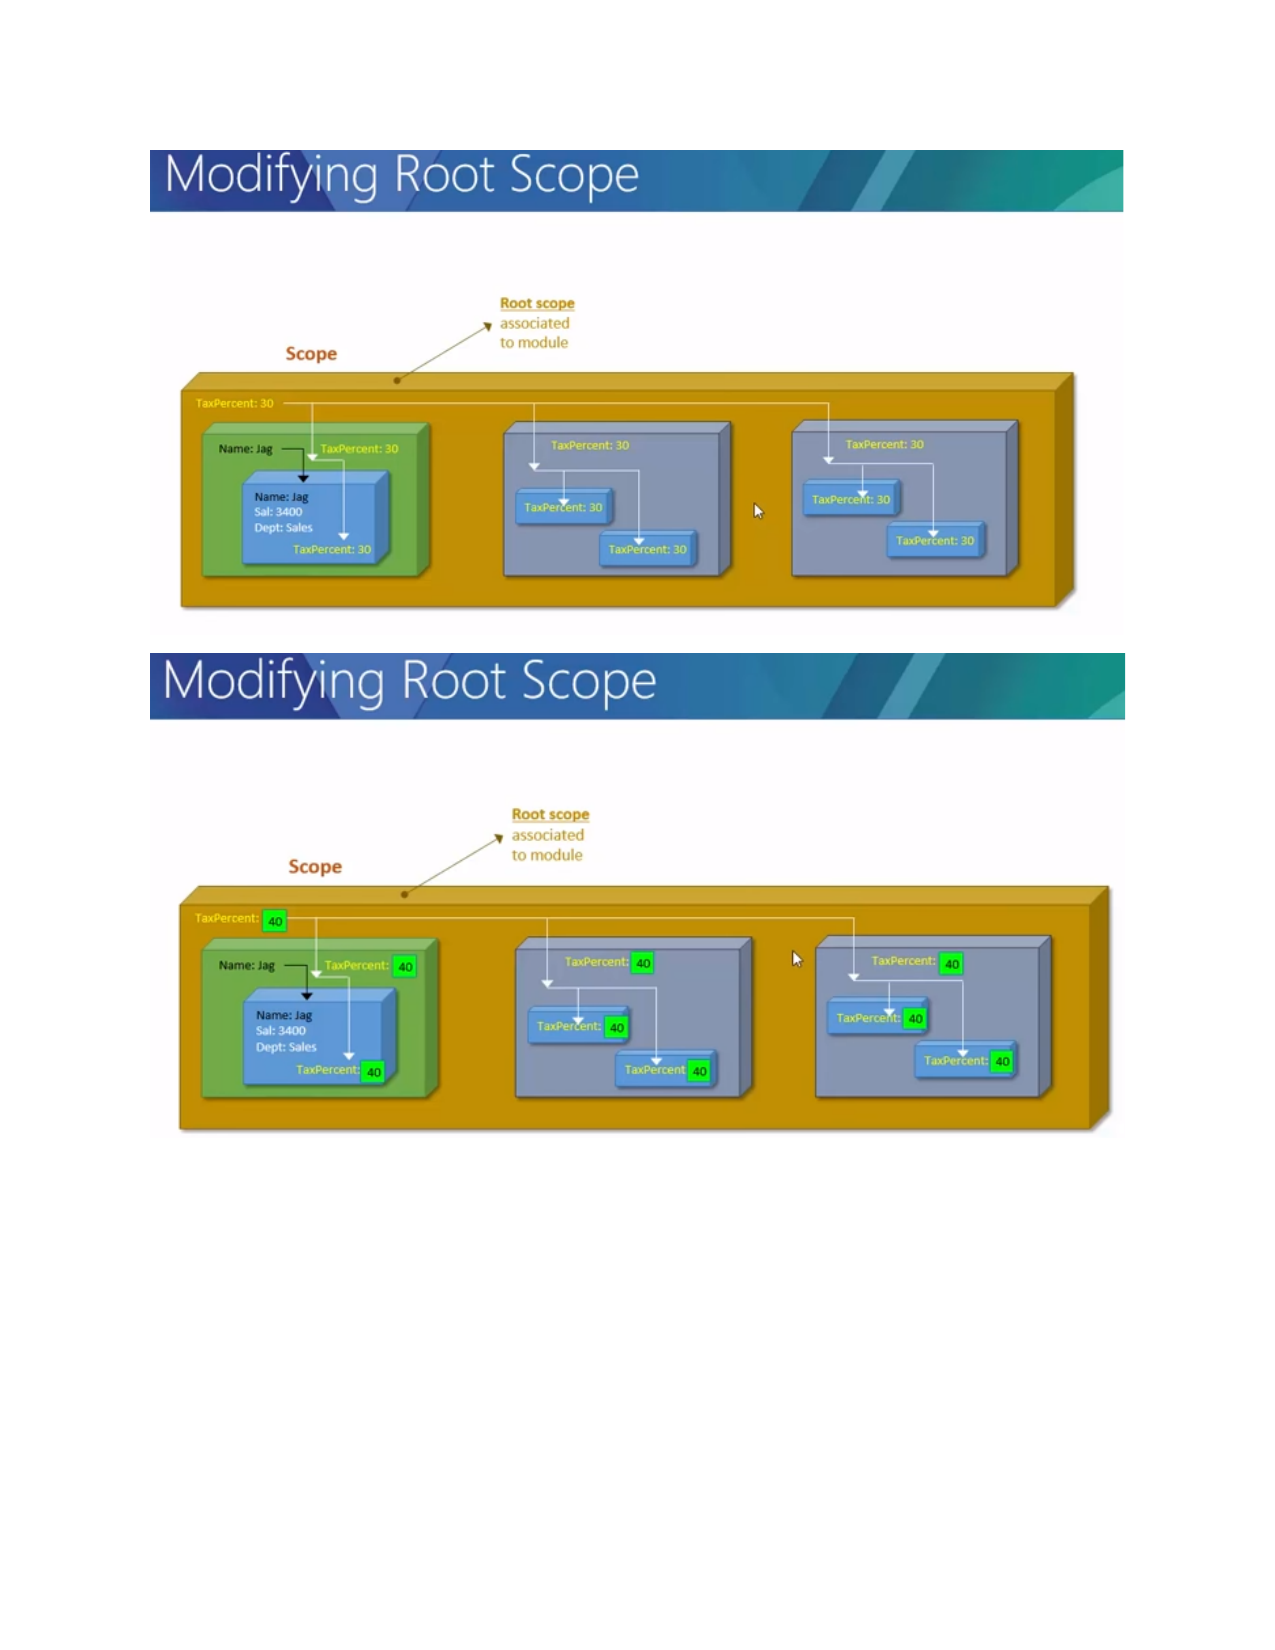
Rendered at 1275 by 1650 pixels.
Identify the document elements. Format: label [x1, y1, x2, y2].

picture [150, 653, 1125, 1138]
picture [150, 150, 1124, 635]
